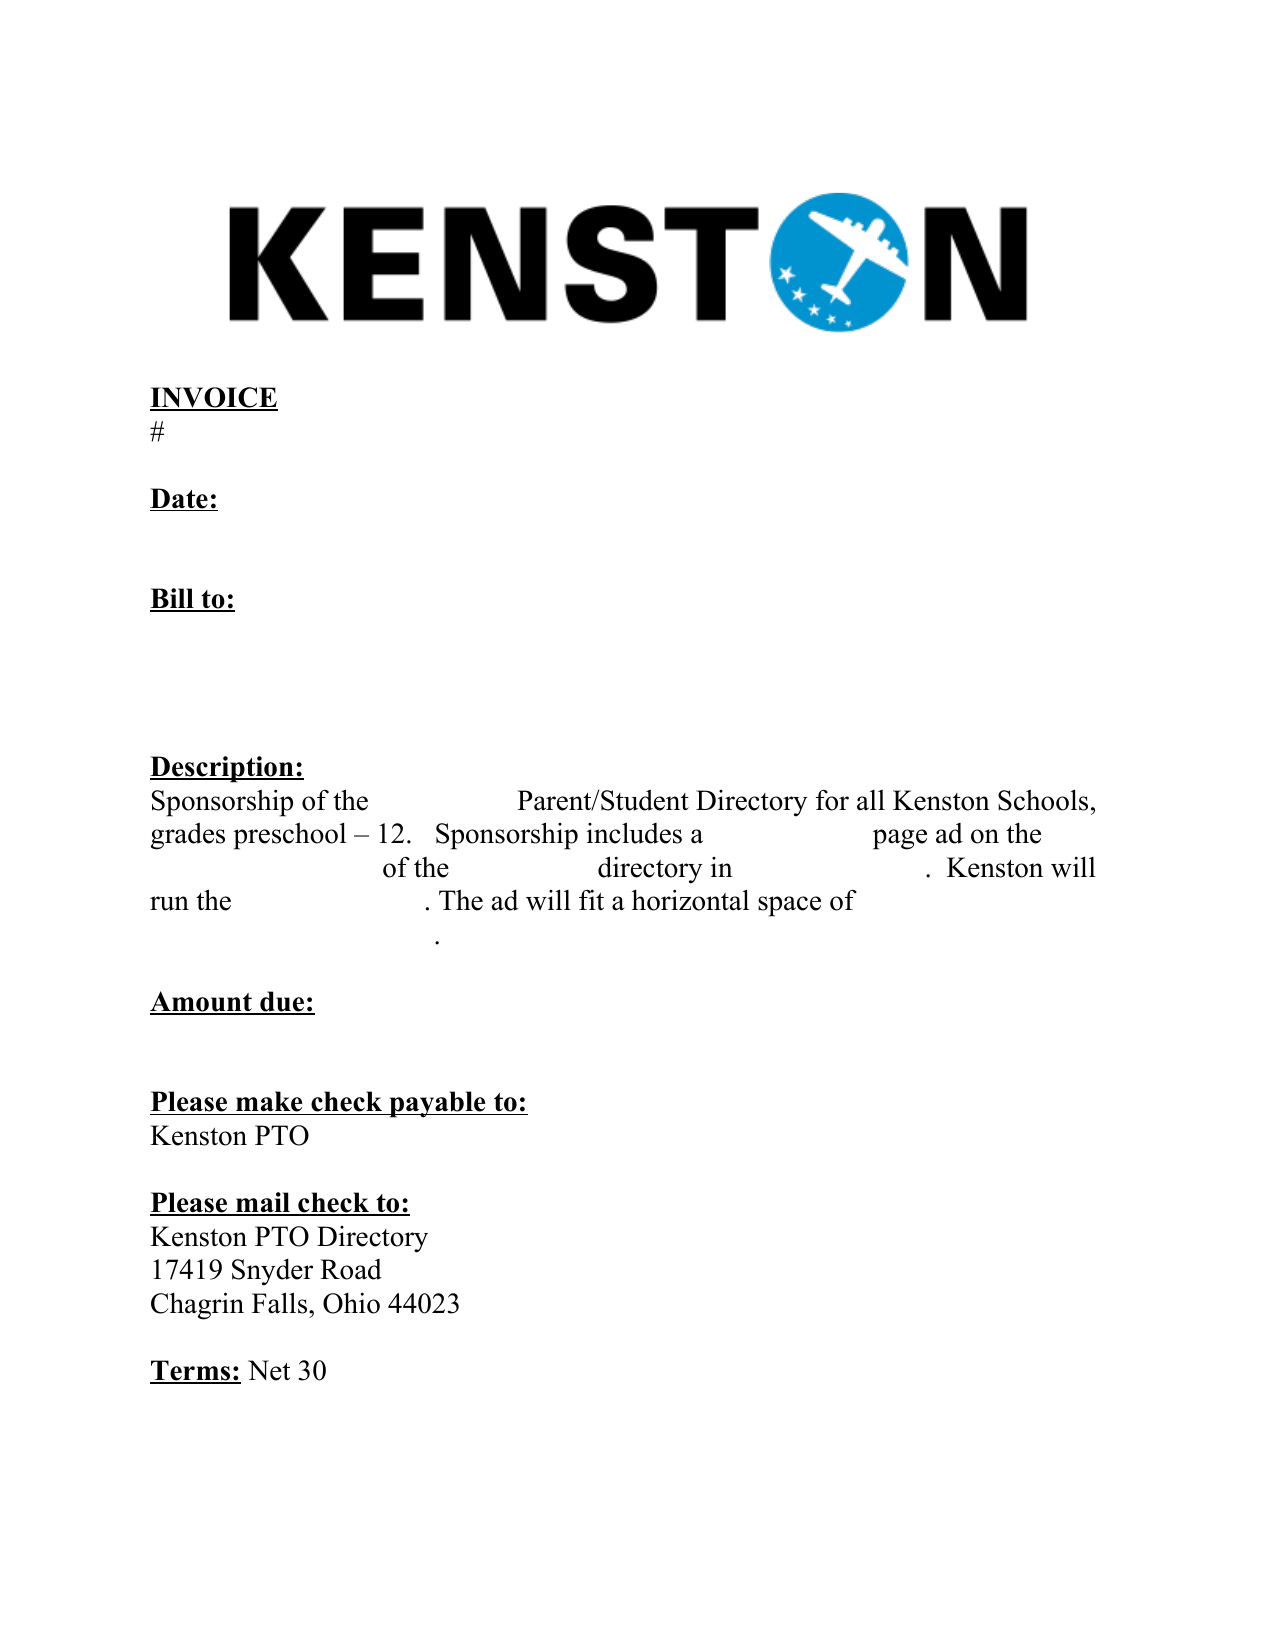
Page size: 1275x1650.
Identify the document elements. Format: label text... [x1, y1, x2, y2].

text Kenston PTO [150, 1118, 1125, 1152]
text Date: [150, 481, 1125, 514]
text Terms: Net 30 [150, 1353, 1125, 1386]
text <o.advertiser_contact> [150, 615, 1125, 648]
text <o.ad_cost> <o.ad_paid> [150, 1017, 1125, 1051]
text Amount due: [150, 984, 1125, 1017]
text Please make check payable to: [150, 1084, 1125, 1118]
text Description: [150, 749, 1125, 783]
text <o.advertiser_address> [150, 682, 1125, 716]
text <o.advertiser_name> [150, 648, 1125, 682]
subtitle INVOICE [150, 380, 1125, 414]
text Bill to: [150, 581, 1125, 615]
text Please mail check to: [150, 1185, 1125, 1219]
text Sponsorship of the <o.years> Parent/Student Directory for all Kenston Schools, grades preschool – 12. Sponsorship includes a <o.ad_size> page ad on the <o.ad_location> of the <o.years> directory in <o.ad_color>. Kenston will run the <o.ad_recvd>. The ad will fit a horizontal space of <o.ad_physical_size>. [150, 783, 1125, 950]
picture [226, 182, 1050, 347]
text <o.invoice_date> [150, 514, 1125, 548]
text Kenston PTO Directory 17419 Snyder Road Chagrin Falls, Ohio 44023 [150, 1219, 1125, 1319]
text #<o.invoice_number> [150, 414, 1125, 447]
